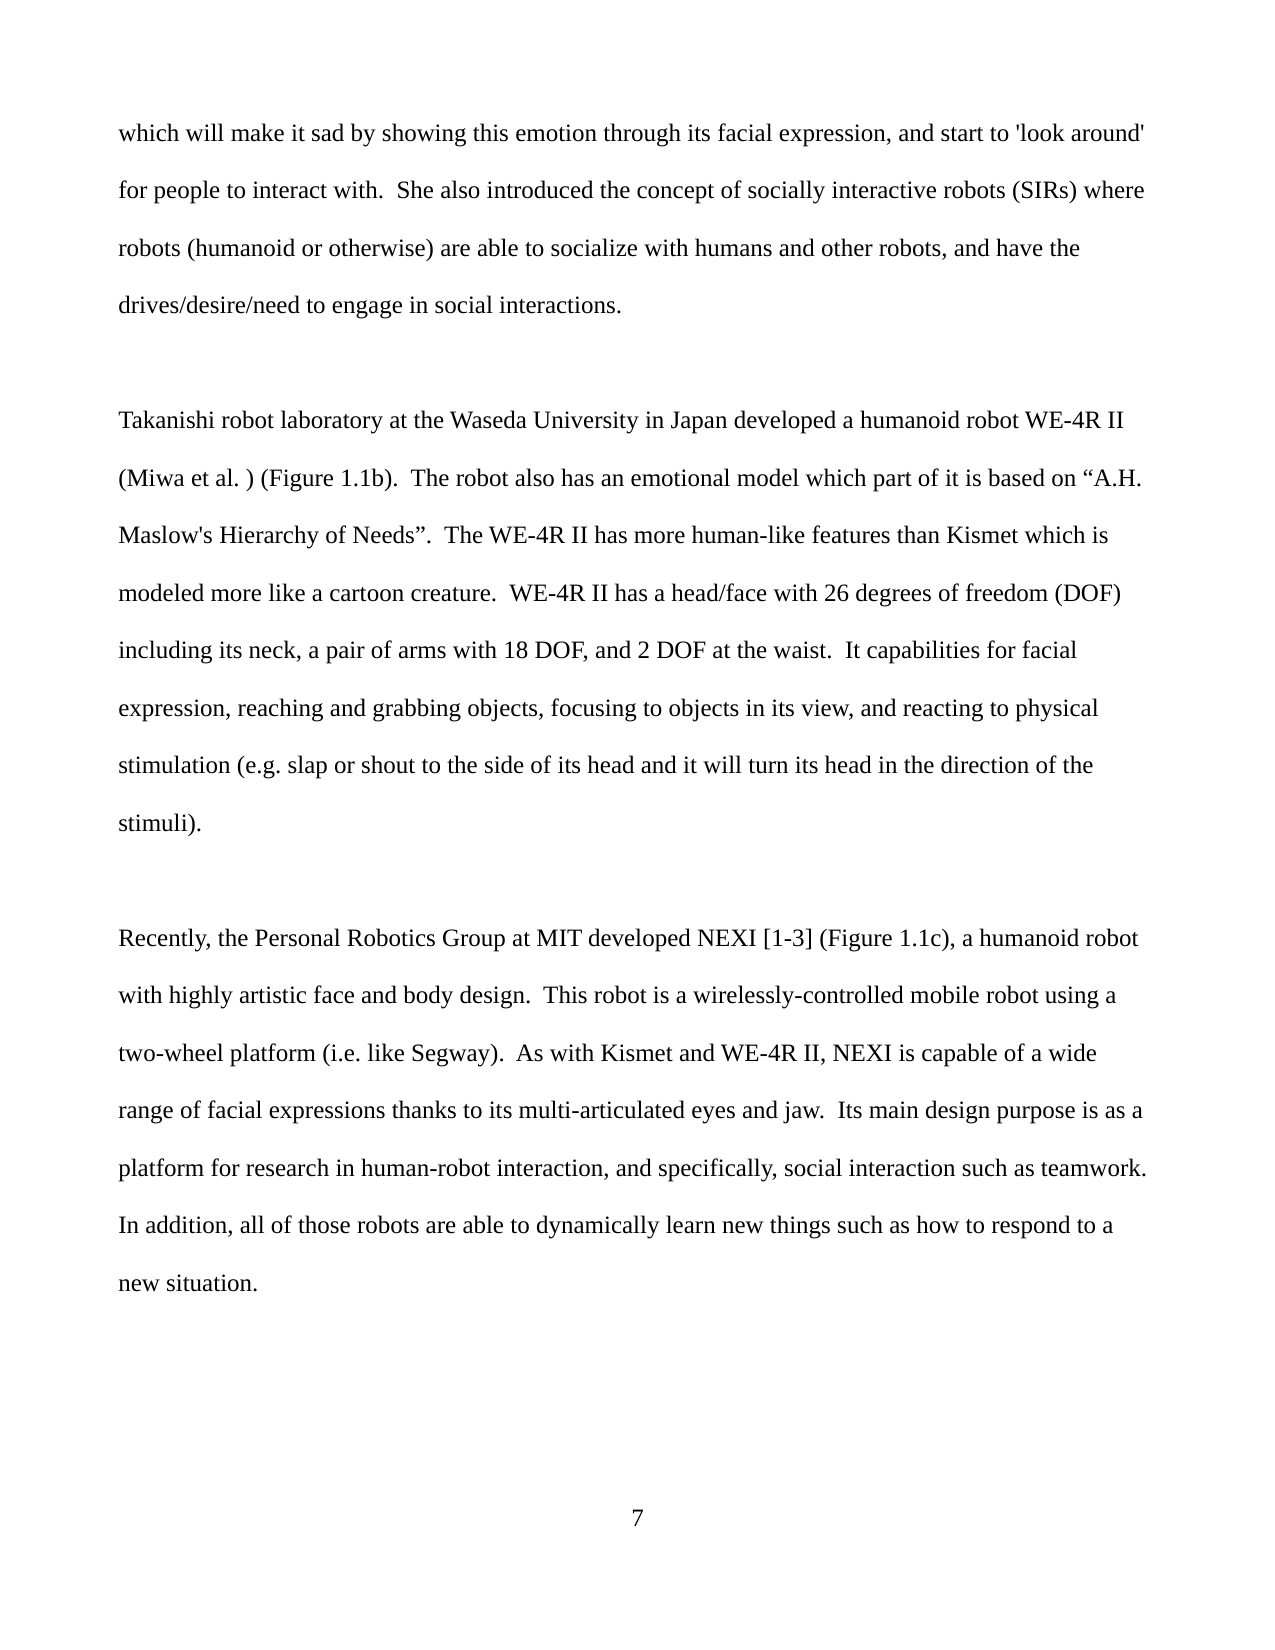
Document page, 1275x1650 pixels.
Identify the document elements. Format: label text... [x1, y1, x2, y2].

text Takanishi robot laboratory at the Waseda University in Japan developed a humanoid robot WE-4R II (Miwa et al. ) (Figure 1.1b). The robot also has an emotional model which part of it is based on “A.H. Maslow's Hierarchy of Needs”. The WE-4R II has more human-like features than Kismet which is modeled more like a cartoon creature. WE-4R II has a head/face with 26 degrees of freedom (DOF) including its neck, a pair of arms with 18 DOF, and 2 DOF at the waist. It capabilities for facial expression, reaching and grabbing objects, focusing to objects in its view, and reacting to physical stimulation (e.g. slap or shout to the side of its head and it will turn its head in the direction of the stimuli). [118, 406, 1157, 837]
text Recently, the Personal Robotics Group at MIT developed NEXI [1-3] (Figure 1.1c), a humanoid robot with highly artistic face and body design. This robot is a wirelessly-controlled mobile robot using a two-wheel platform (i.e. like Segway). As with Kismet and WE-4R II, NEXI is capable of a wide range of facial expressions thanks to its multi-articulated eyes and jaw. Its main design purpose is as a platform for research in human-robot interaction, and specifically, social interaction such as teamwork. In addition, all of those robots are able to dynamically learn new things such as how to respond to a new situation. [118, 923, 1157, 1297]
text which will make it sad by showing this emotion through its facial expression, and start to 'look around' for people to interact with. She also introduced the concept of socially interactive robots (SIRs) where robots (humanoid or otherwise) are able to socialize with humans and other robots, and have the drives/desire/need to engage in social interactions. [118, 118, 1157, 319]
